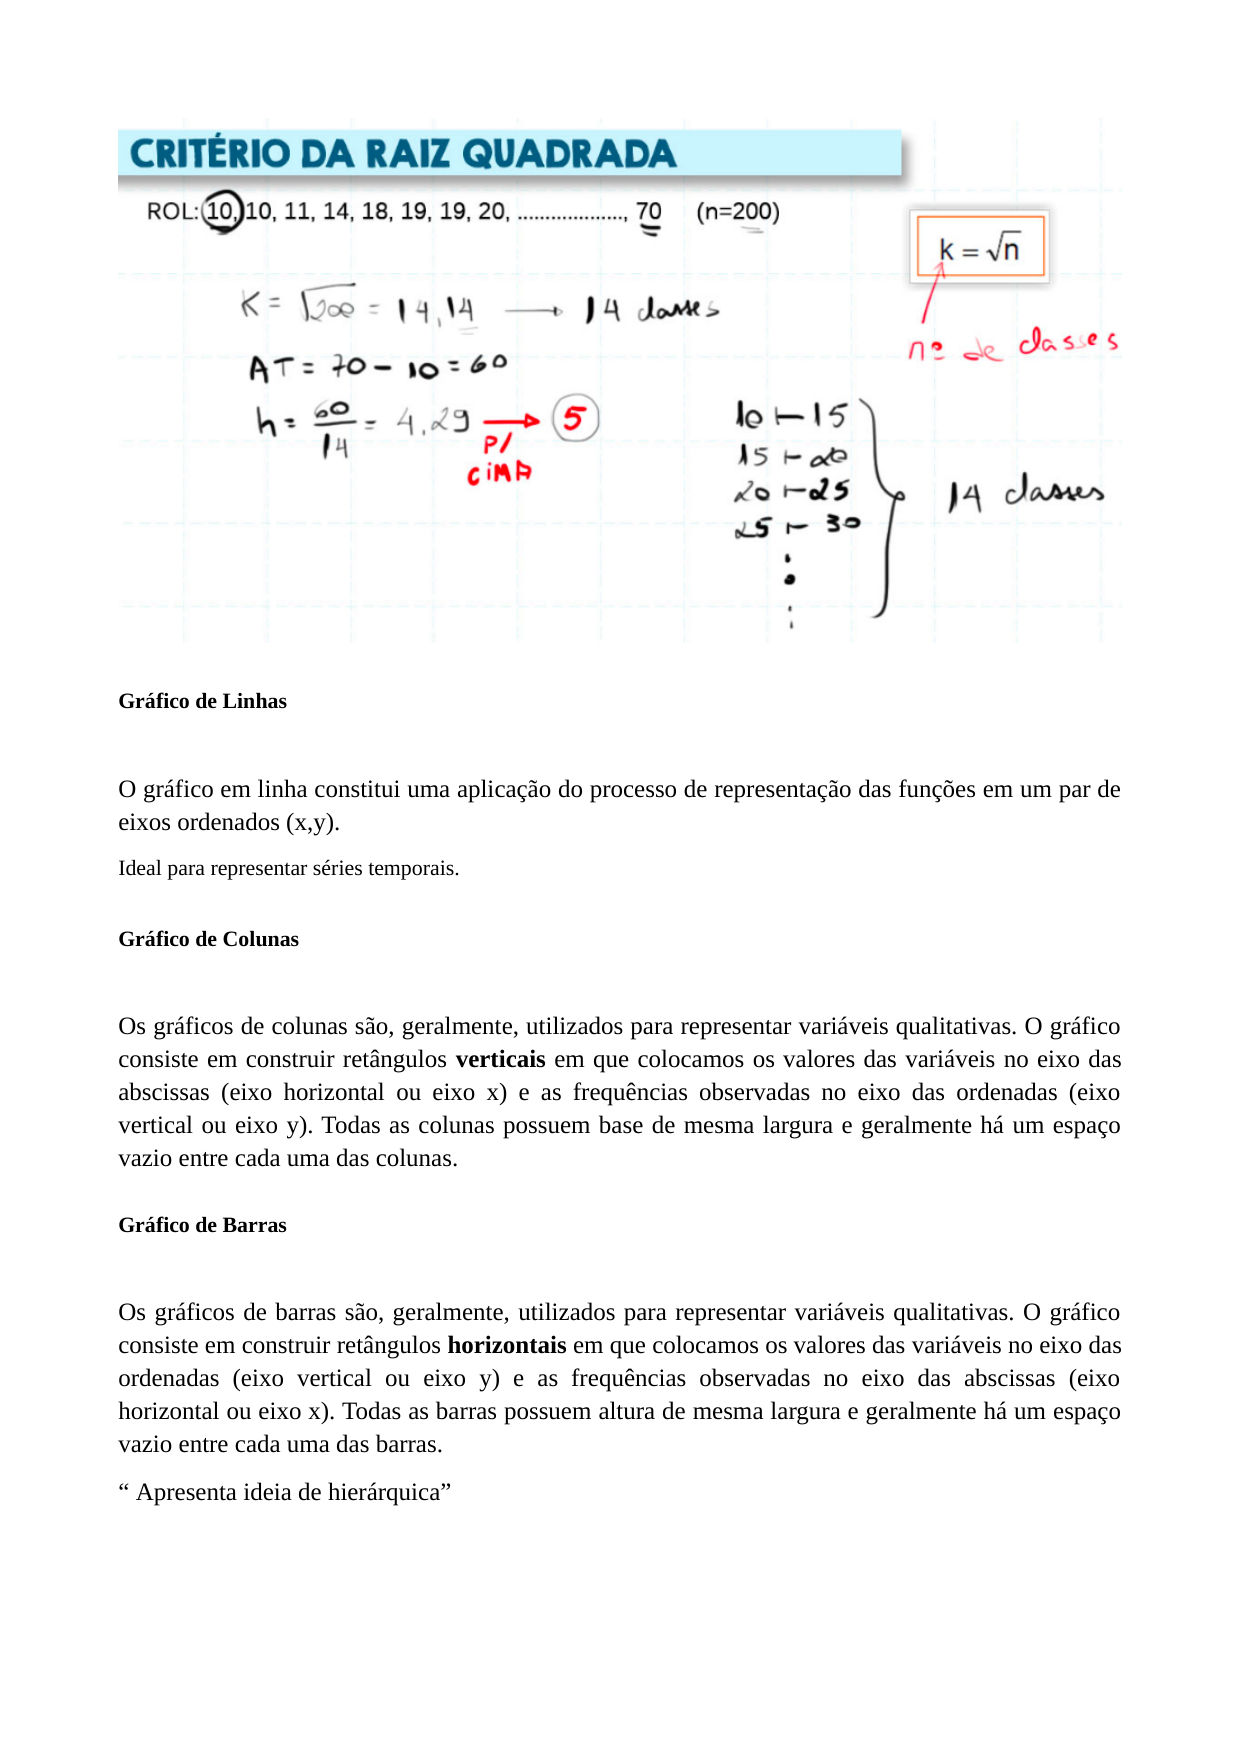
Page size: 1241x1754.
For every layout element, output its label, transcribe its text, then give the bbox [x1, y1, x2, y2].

subtitle Gráfico de Linhas [118, 688, 1122, 714]
text Os gráficos de colunas são, geralmente, utilizados para representar variáveis qualitativas. O gráfico consiste em construir retângulos verticais em que colocamos os valores das variáveis no eixo das abscissas (eixo horizontal ou eixo x) e as frequências observadas no eixo das ordenadas (eixo vertical ou eixo y). Todas as colunas possuem base de mesma largura e geralmente há um espaço vazio entre cada uma das colunas. [118, 1011, 1122, 1172]
text Os gráficos de barras são, geralmente, utilizados para representar variáveis qualitativas. O gráfico consiste em construir retângulos horizontais em que colocamos os valores das variáveis no eixo das ordenadas (eixo vertical ou eixo y) e as frequências observadas no eixo das abscissas (eixo horizontal ou eixo x). Todas as barras possuem altura de mesma largura e geralmente há um espaço vazio entre cada uma das barras. [118, 1297, 1122, 1458]
picture [118, 118, 1123, 643]
text Ideal para representar séries temporais. [118, 854, 1122, 880]
subtitle Gráfico de Colunas [118, 926, 1122, 951]
subtitle Gráfico de Barras [118, 1212, 1122, 1237]
text “ Apresenta ideia de hierárquica” [118, 1477, 1122, 1505]
text O gráfico em linha constitui uma aplicação do processo de representação das funções em um par de eixos ordenados (x,y). [118, 774, 1122, 836]
